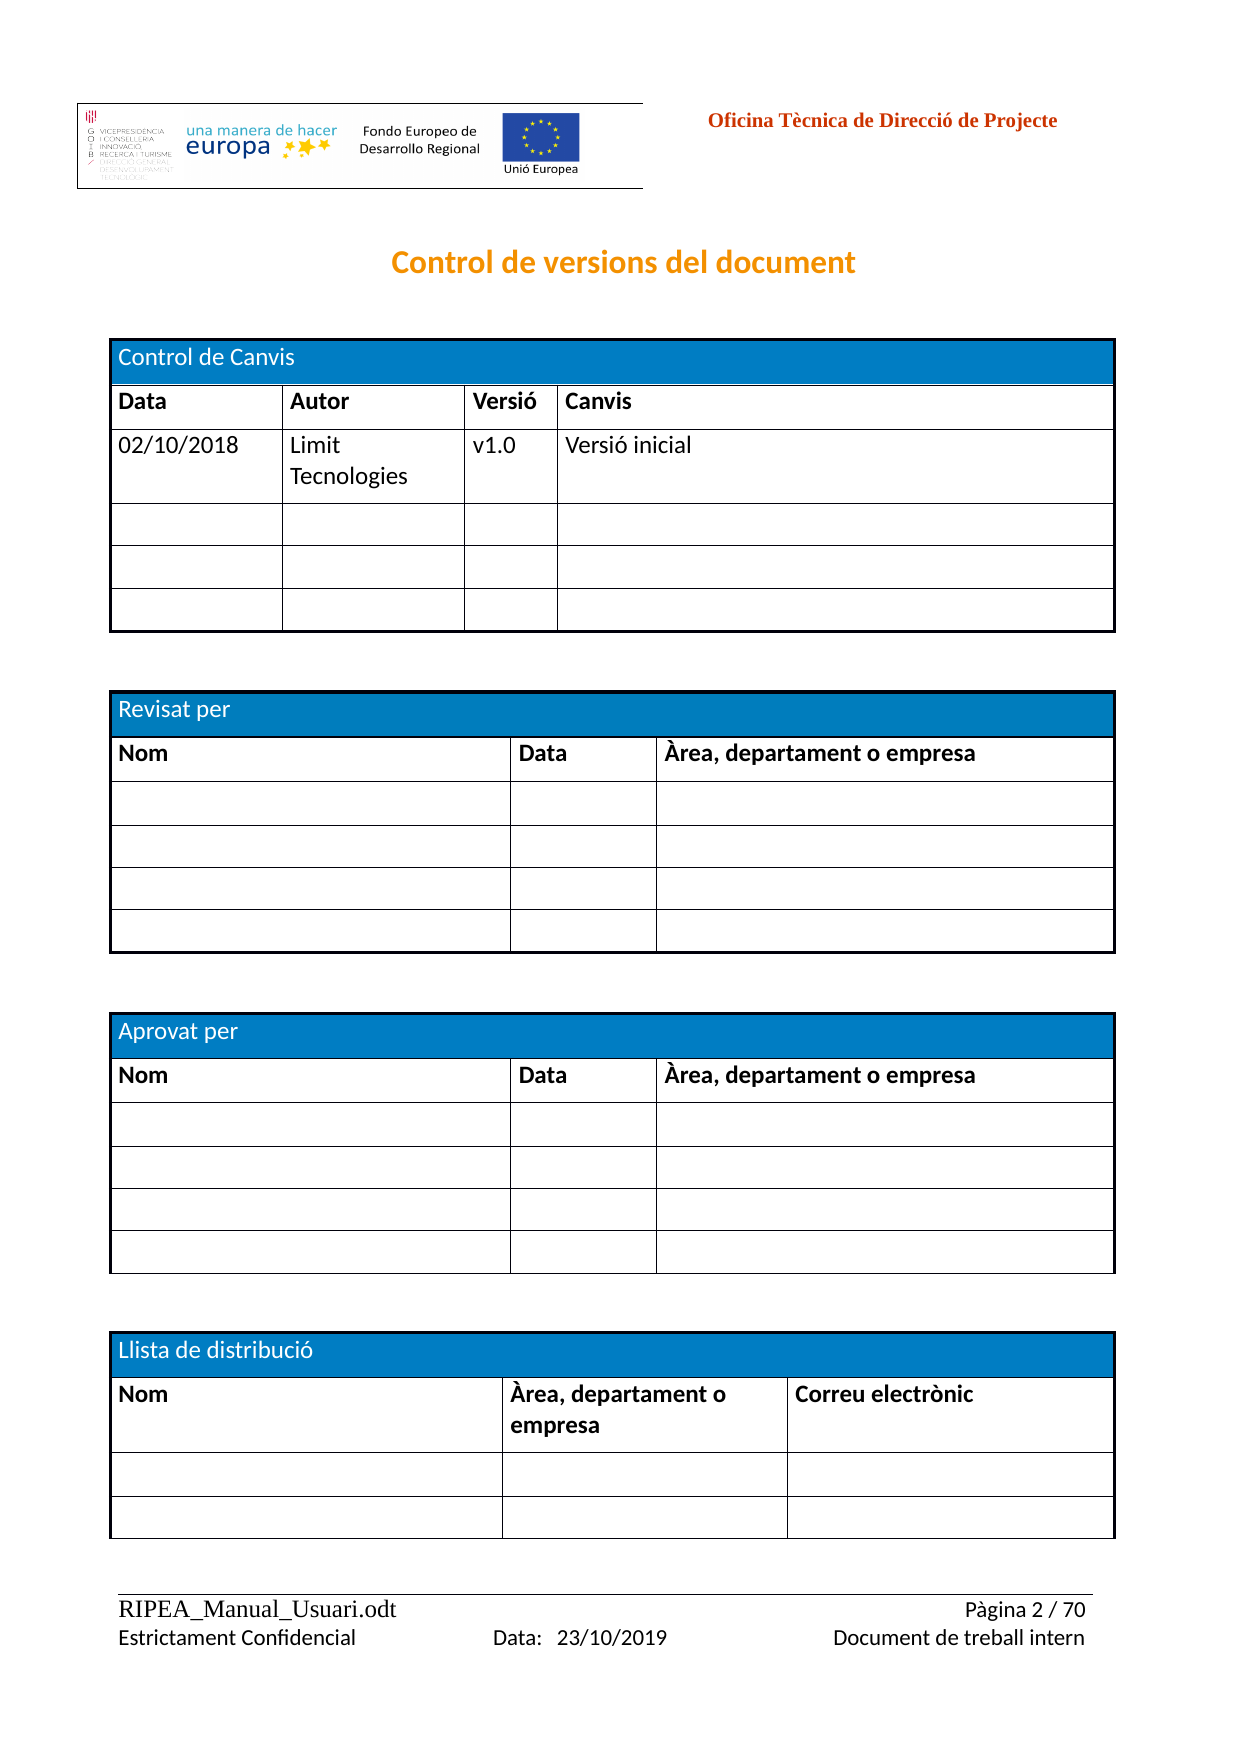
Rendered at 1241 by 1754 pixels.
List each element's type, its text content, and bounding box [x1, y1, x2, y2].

table_cell [657, 826, 1113, 867]
table_cell [511, 1231, 656, 1273]
table_cell [112, 1453, 502, 1496]
table_cell Correu electrònic [788, 1378, 1113, 1452]
table_cell Autor [283, 386, 464, 428]
table_cell [657, 1147, 1113, 1188]
table_cell [503, 1497, 787, 1538]
table_cell [503, 1453, 787, 1496]
table_cell [511, 1147, 656, 1188]
table_cell [112, 1189, 510, 1230]
table_cell [465, 504, 557, 545]
picture [82, 108, 178, 182]
table_header Revisat per [112, 694, 1113, 736]
table_cell [657, 1231, 1113, 1273]
table_cell Data [511, 738, 656, 781]
table_cell Nom [112, 1059, 510, 1102]
table_cell [283, 504, 464, 545]
table_cell [657, 868, 1113, 909]
table_header Aprovat per [112, 1015, 1113, 1058]
table_cell Nom [112, 1378, 502, 1452]
table_cell [112, 546, 282, 587]
table_cell [558, 589, 1113, 630]
table_cell [465, 546, 557, 587]
table_cell [788, 1497, 1113, 1538]
table_cell [657, 910, 1113, 951]
table_cell Data [511, 1059, 656, 1102]
subtitle Control de versions del document [118, 241, 1122, 282]
table_cell [112, 782, 510, 824]
table_cell v1.0 [465, 430, 557, 503]
picture [184, 108, 585, 182]
table_cell [112, 1231, 510, 1273]
table_cell [112, 1497, 502, 1538]
table_cell [112, 1103, 510, 1146]
table_cell Canvis [558, 386, 1113, 428]
table_cell [112, 1147, 510, 1188]
table_cell [283, 589, 464, 630]
table_cell Àrea, departament o empresa [657, 738, 1113, 781]
table_cell Àrea, departament o empresa [503, 1378, 787, 1452]
table_cell [558, 504, 1113, 545]
table_cell [112, 504, 282, 545]
table_cell 02/10/2018 [112, 430, 282, 503]
table_cell [465, 589, 557, 630]
table_cell Nom [112, 738, 510, 781]
table_cell [511, 910, 656, 951]
table_cell [511, 826, 656, 867]
table_cell [511, 1189, 656, 1230]
table_cell [657, 782, 1113, 824]
table_cell Data [112, 386, 282, 428]
table_cell [112, 910, 510, 951]
table_cell Àrea, departament o empresa [657, 1059, 1113, 1102]
table_cell [558, 546, 1113, 587]
table_cell [511, 868, 656, 909]
table_cell [657, 1103, 1113, 1146]
table_cell [511, 782, 656, 824]
table_cell Limit Tecnologies [283, 430, 464, 503]
table_cell [112, 826, 510, 867]
table_cell [283, 546, 464, 587]
table_header Llista de distribució [112, 1334, 1113, 1377]
table_cell [657, 1189, 1113, 1230]
table_cell [112, 868, 510, 909]
table_cell Versió [465, 386, 557, 428]
table_cell Versió inicial [558, 430, 1113, 503]
table_cell [112, 589, 282, 630]
table_header Control de Canvis [112, 341, 1113, 384]
table_cell [788, 1453, 1113, 1496]
table_cell [511, 1103, 656, 1146]
